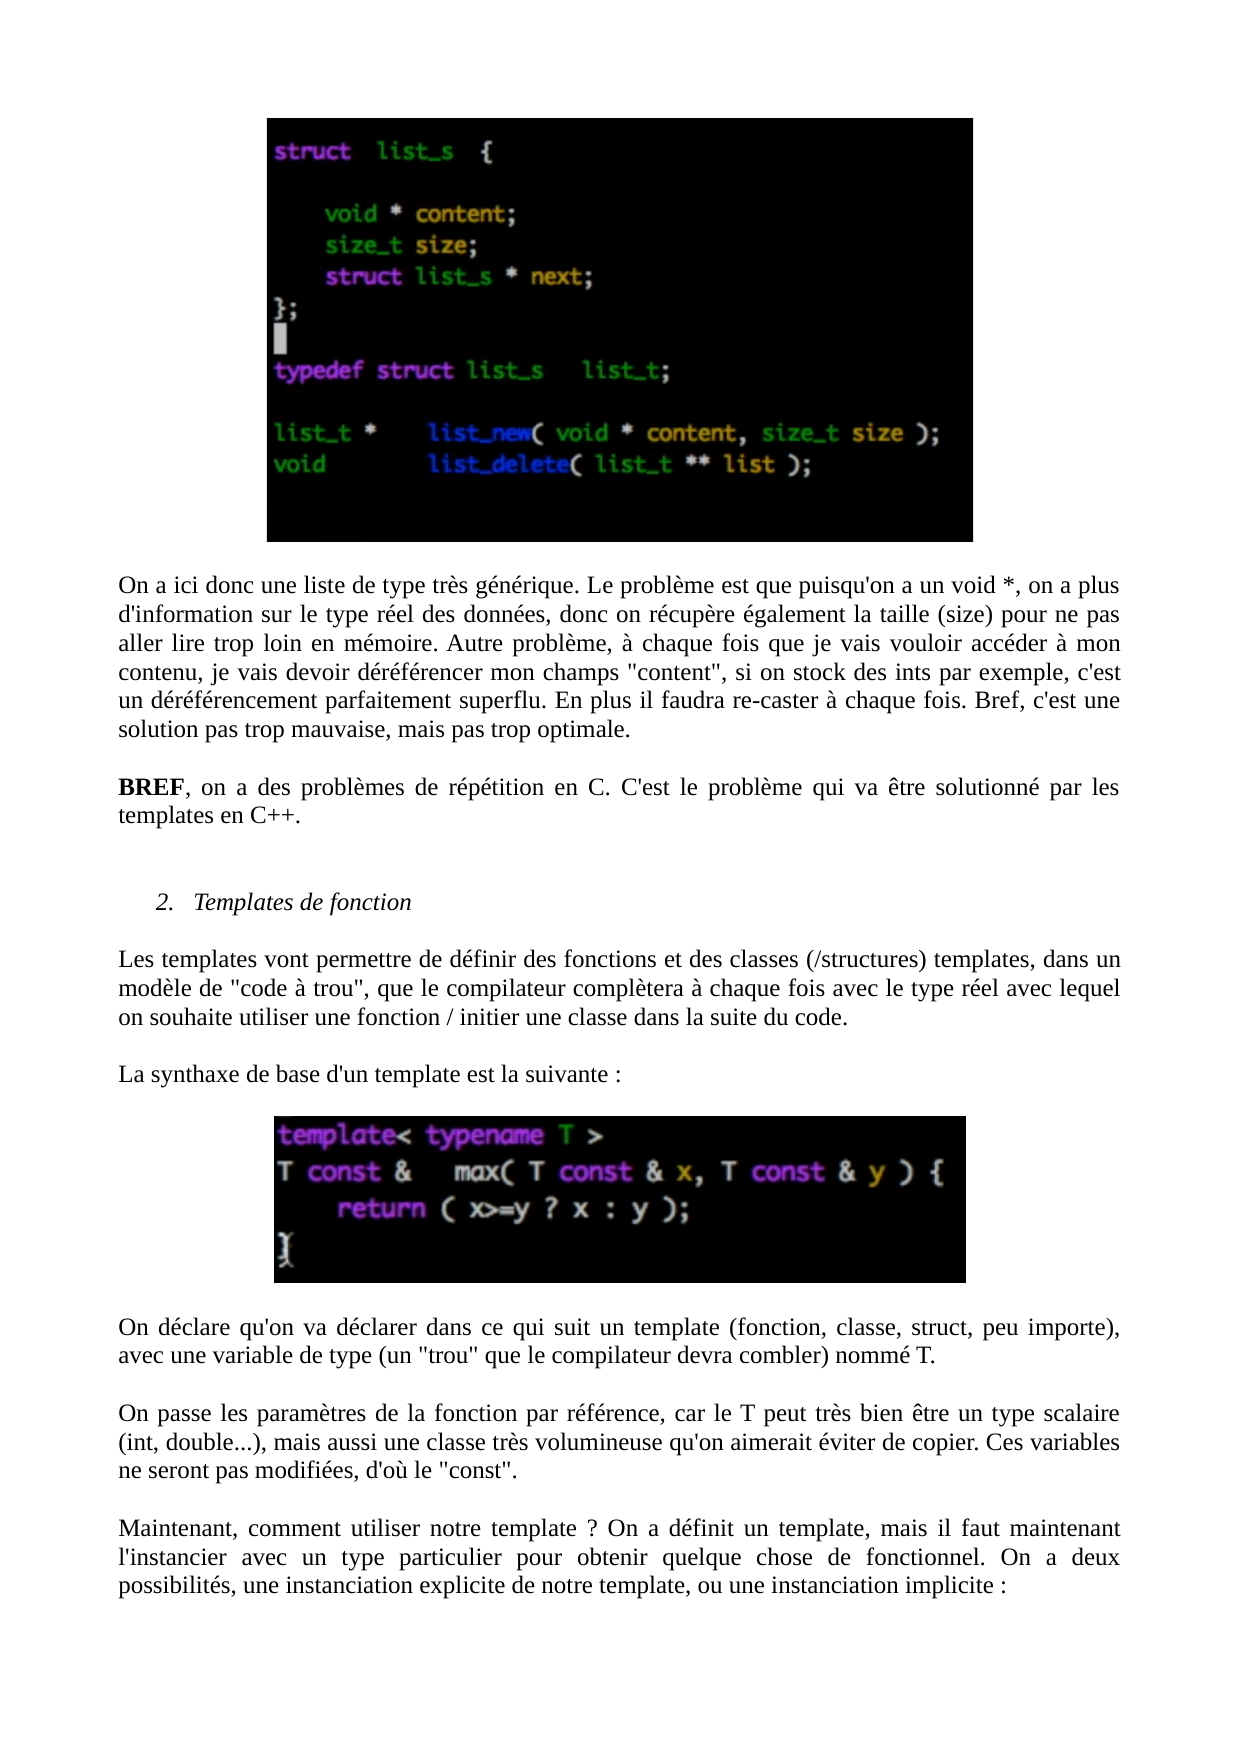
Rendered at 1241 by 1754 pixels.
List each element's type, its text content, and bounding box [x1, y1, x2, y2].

text La synthaxe de base d'un template est la suivante : [118, 1059, 1122, 1088]
text Maintenant, comment utiliser notre template ? On a définit un template, mais il faut maintenant l'instancier avec un type particulier pour obtenir quelque chose de fonctionnel. On a deux possibilités, une instanciation explicite de notre template, ou une instanciation implicite : [118, 1513, 1122, 1599]
text On passe les paramètres de la fonction par référence, car le T peut très bien être un type scalaire (int, double...), mais aussi une classe très volumineuse qu'on aimerait éviter de copier. Ces variables ne seront pas modifiées, d'où le "const". [118, 1398, 1122, 1484]
text BREF, on a des problèmes de répétition en C. C'est le problème qui va être solutionné par les templates en C++. [118, 772, 1122, 829]
list Templates de fonction [156, 887, 1122, 915]
text On a ici donc une liste de type très générique. Le problème est que puisqu'on a un void *, on a plus d'information sur le type réel des données, donc on récupère également la taille (size) pour ne pas aller lire trop loin en mémoire. Autre problème, à chaque fois que je vais vouloir accéder à mon contenu, je vais devoir déréférencer mon champs "content", si on stock des ints par exemple, c'est un déréférencement parfaitement superflu. En plus il faudra re-caster à chaque fois. Bref, c'est une solution pas trop mauvaise, mais pas trop optimale. [118, 570, 1122, 743]
text Les templates vont permettre de définir des fonctions et des classes (/structures) templates, dans un modèle de "code à trou", que le compilateur complètera à chaque fois avec le type réel avec lequel on souhaite utiliser une fonction / initier une classe dans la suite du code. [118, 944, 1122, 1030]
text On déclare qu'on va déclarer dans ce qui suit un template (fonction, classe, struct, peu importe), avec une variable de type (un "trou" que le compilateur devra combler) nommé T. [118, 1312, 1122, 1369]
